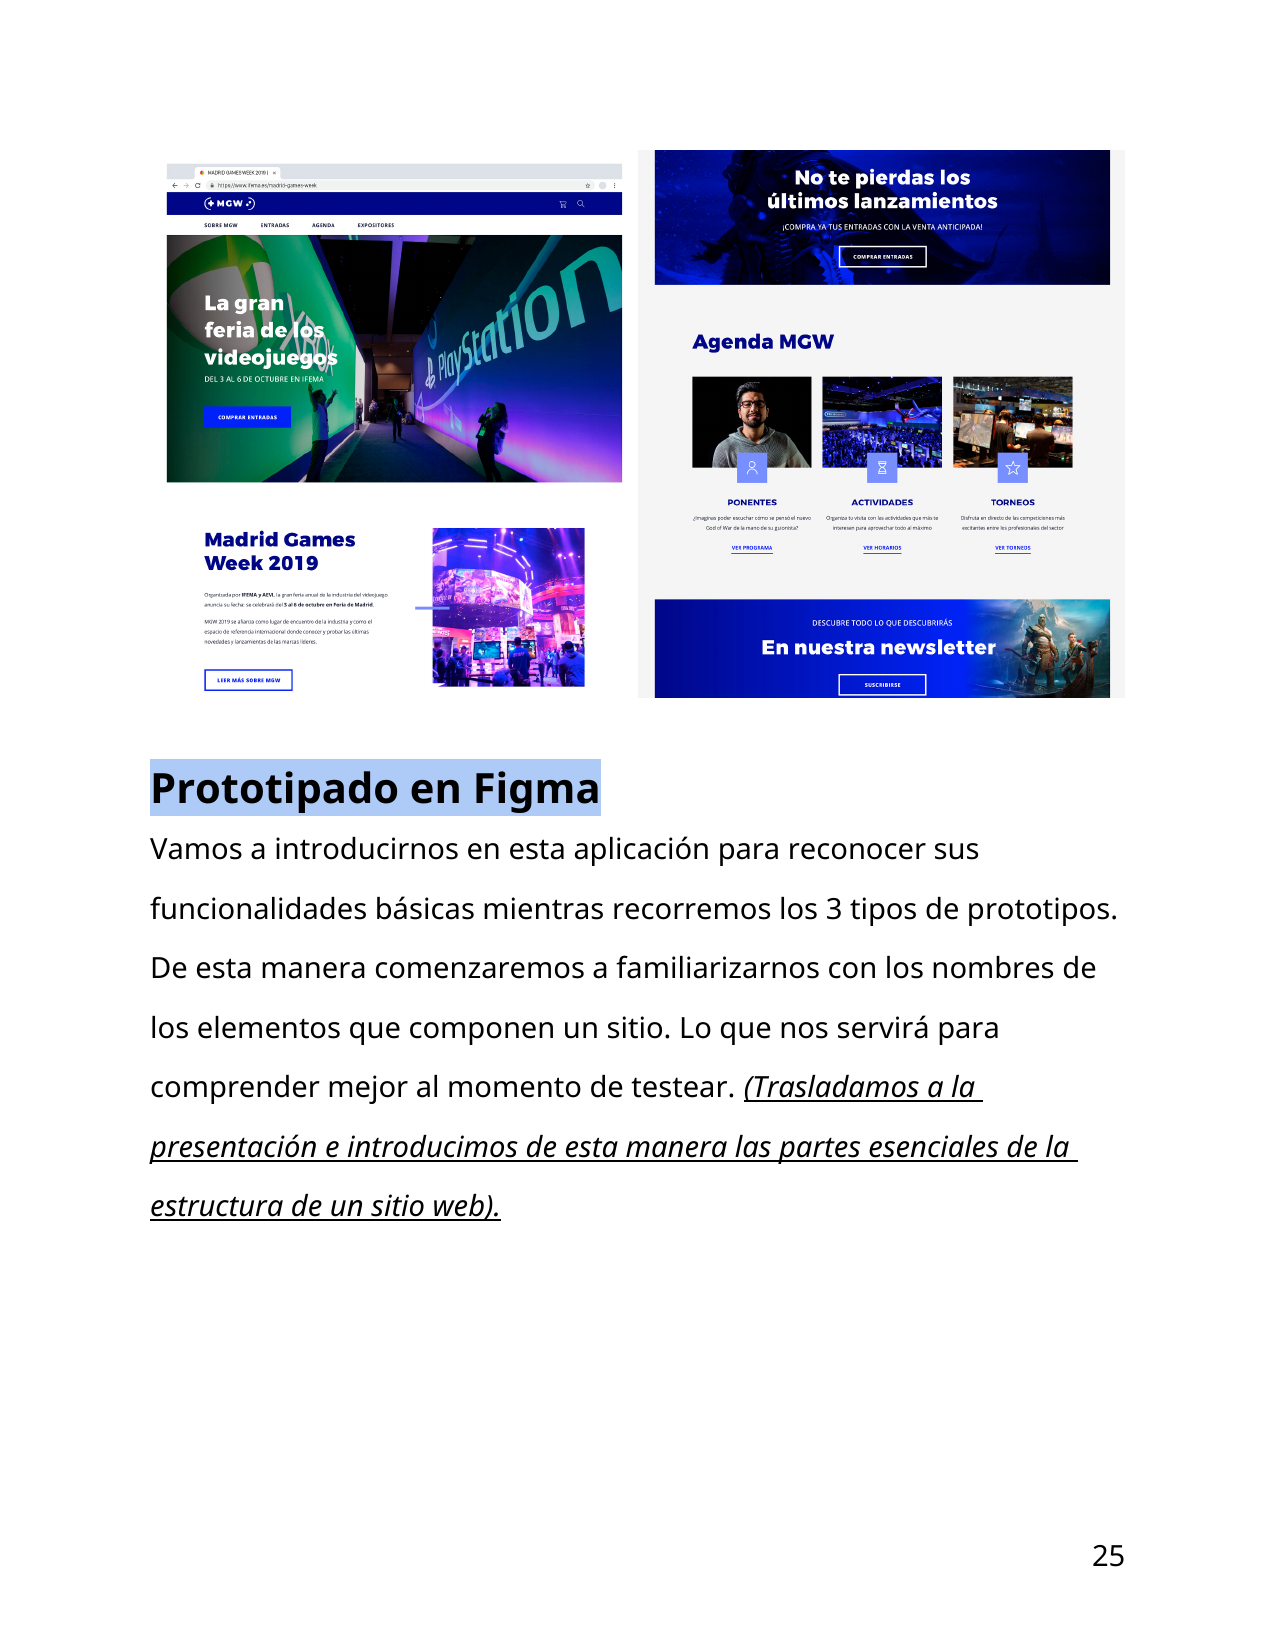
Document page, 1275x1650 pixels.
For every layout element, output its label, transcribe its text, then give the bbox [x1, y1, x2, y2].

picture [150, 150, 1125, 698]
subtitle Prototipado en Figma [601, 759, 1125, 816]
text De esta manera comenzaremos a familiarizarnos con los nombres de los elementos que componen un sitio. Lo que nos servirá para comprender mejor al momento de testear. (Trasladamos a la presentación e introducimos de esta manera las partes esenciales de la estructura de un sitio web). [150, 948, 1125, 1225]
text Vamos a introducirnos en esta aplicación para reconocer sus funcionalidades básicas mientras recorremos los 3 tipos de prototipos. [150, 829, 1125, 928]
